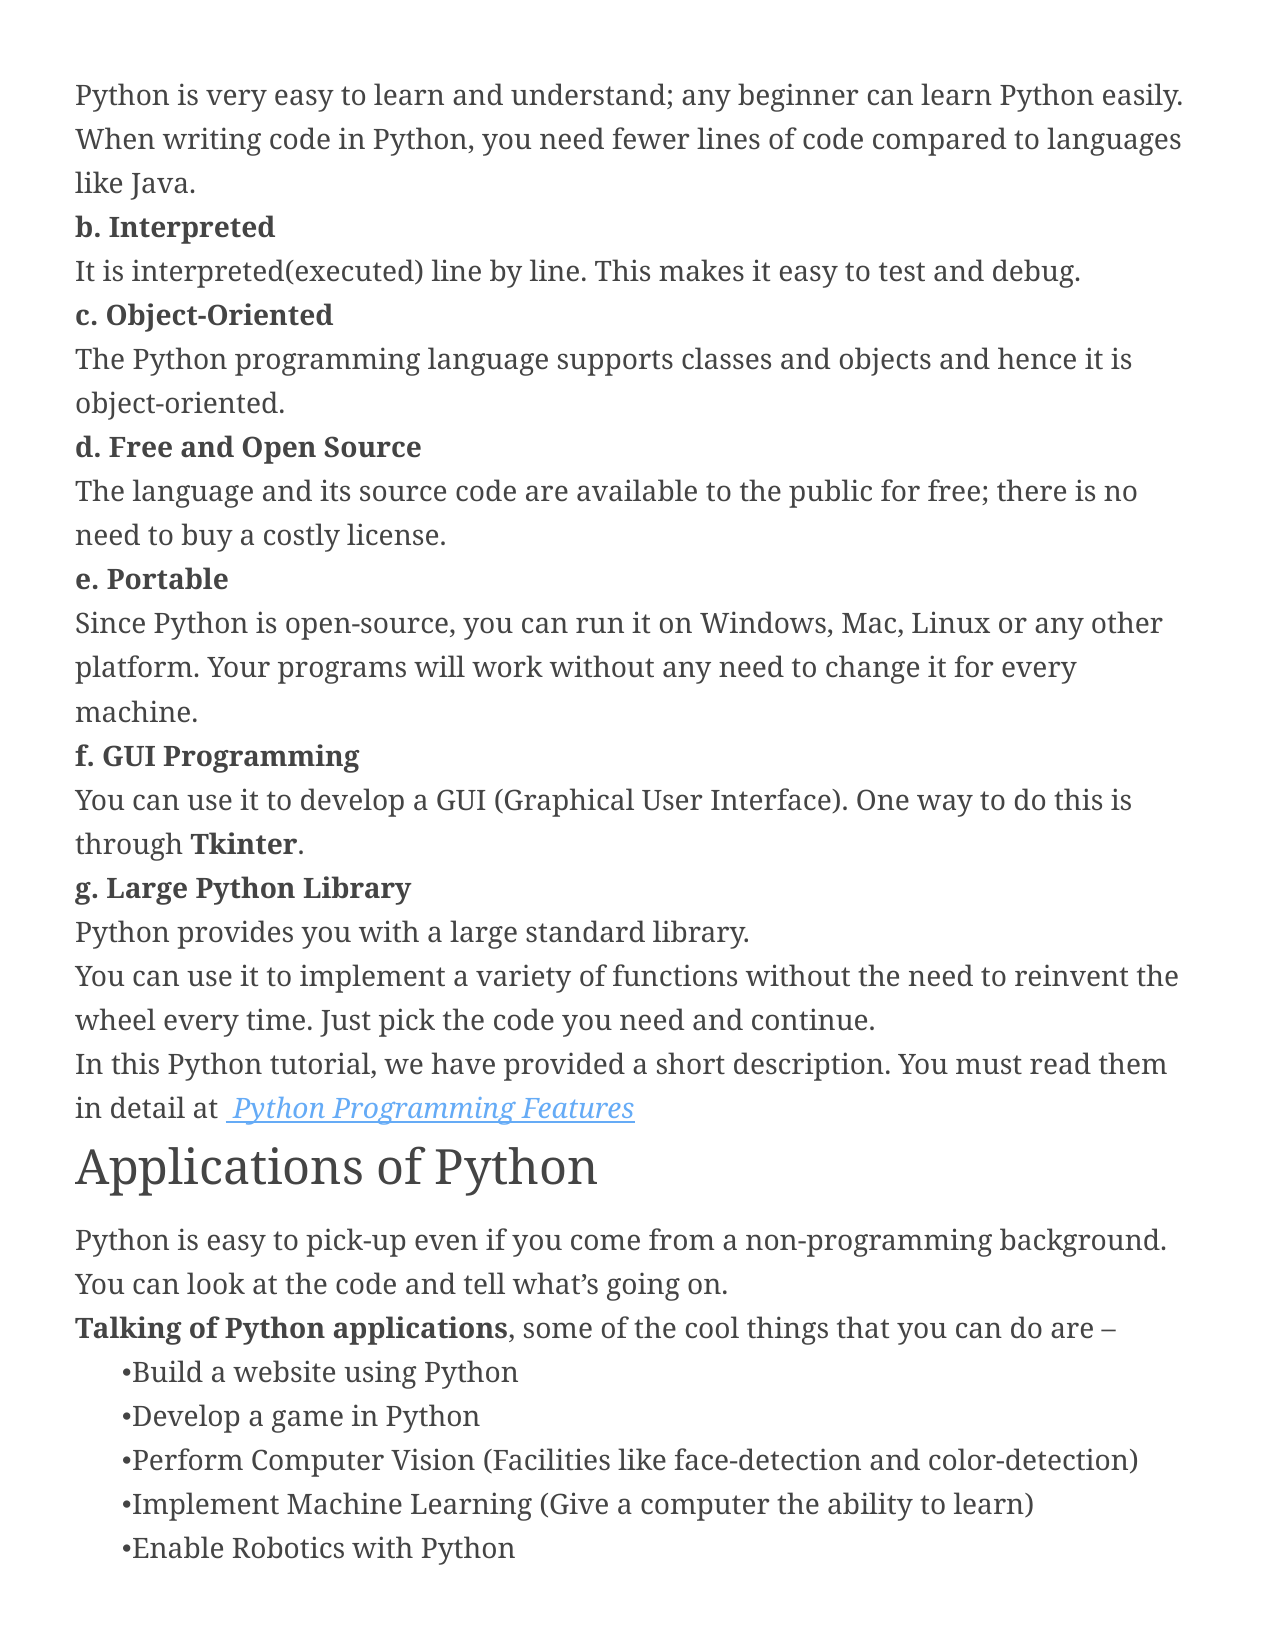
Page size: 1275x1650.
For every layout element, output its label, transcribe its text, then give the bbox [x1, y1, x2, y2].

text c. Object-Oriented [75, 295, 1200, 334]
list Develop a game in Python [75, 1397, 1200, 1435]
text Python is easy to pick-up even if you come from a non-programming background. You can look at the code and tell what’s going on. [75, 1220, 1200, 1303]
text The Python programming language supports classes and objects and hence it is object-oriented. [75, 339, 1200, 422]
list Build a website using Python [75, 1352, 1200, 1391]
text You can use it to develop a GUI (Graphical User Interface). One way to do this is through Tkinter. [75, 780, 1200, 862]
text Since Python is open-source, you can run it on Windows, Mac, Linux or any other platform. Your programs will work without any need to change it for every machine. [75, 604, 1200, 730]
text g. Large Python Library [75, 868, 1200, 906]
text e. Portable [75, 560, 1200, 598]
text Python is very easy to learn and understand; any beginner can learn Python easily. When writing code in Python, you need fewer lines of code compared to languages like Java. [75, 75, 1200, 201]
subtitle Applications of Python [75, 1132, 1200, 1198]
text You can use it to implement a variety of functions without the need to reinvent the wheel every time. Just pick the code you need and continue. [75, 956, 1200, 1039]
text f. GUI Programming [75, 736, 1200, 774]
text In this Python tutorial, we have provided a short description. You must read them in detail at Python Programming Features [75, 1044, 1200, 1127]
text d. Free and Open Source [75, 427, 1200, 466]
list Perform Computer Vision (Facilities like face-detection and color-detection) [75, 1441, 1200, 1479]
text b. Interpreted [75, 207, 1200, 246]
list Enable Robotics with Python [75, 1529, 1200, 1567]
text It is interpreted(executed) line by line. This makes it easy to test and debug. [75, 251, 1200, 289]
text Talking of Python applications, some of the cool things that you can do are – [75, 1308, 1200, 1347]
text The language and its source code are available to the public for free; there is no need to buy a costly license. [75, 472, 1200, 554]
list Implement Machine Learning (Give a computer the ability to learn) [75, 1485, 1200, 1523]
text Python provides you with a large standard library. [75, 912, 1200, 951]
